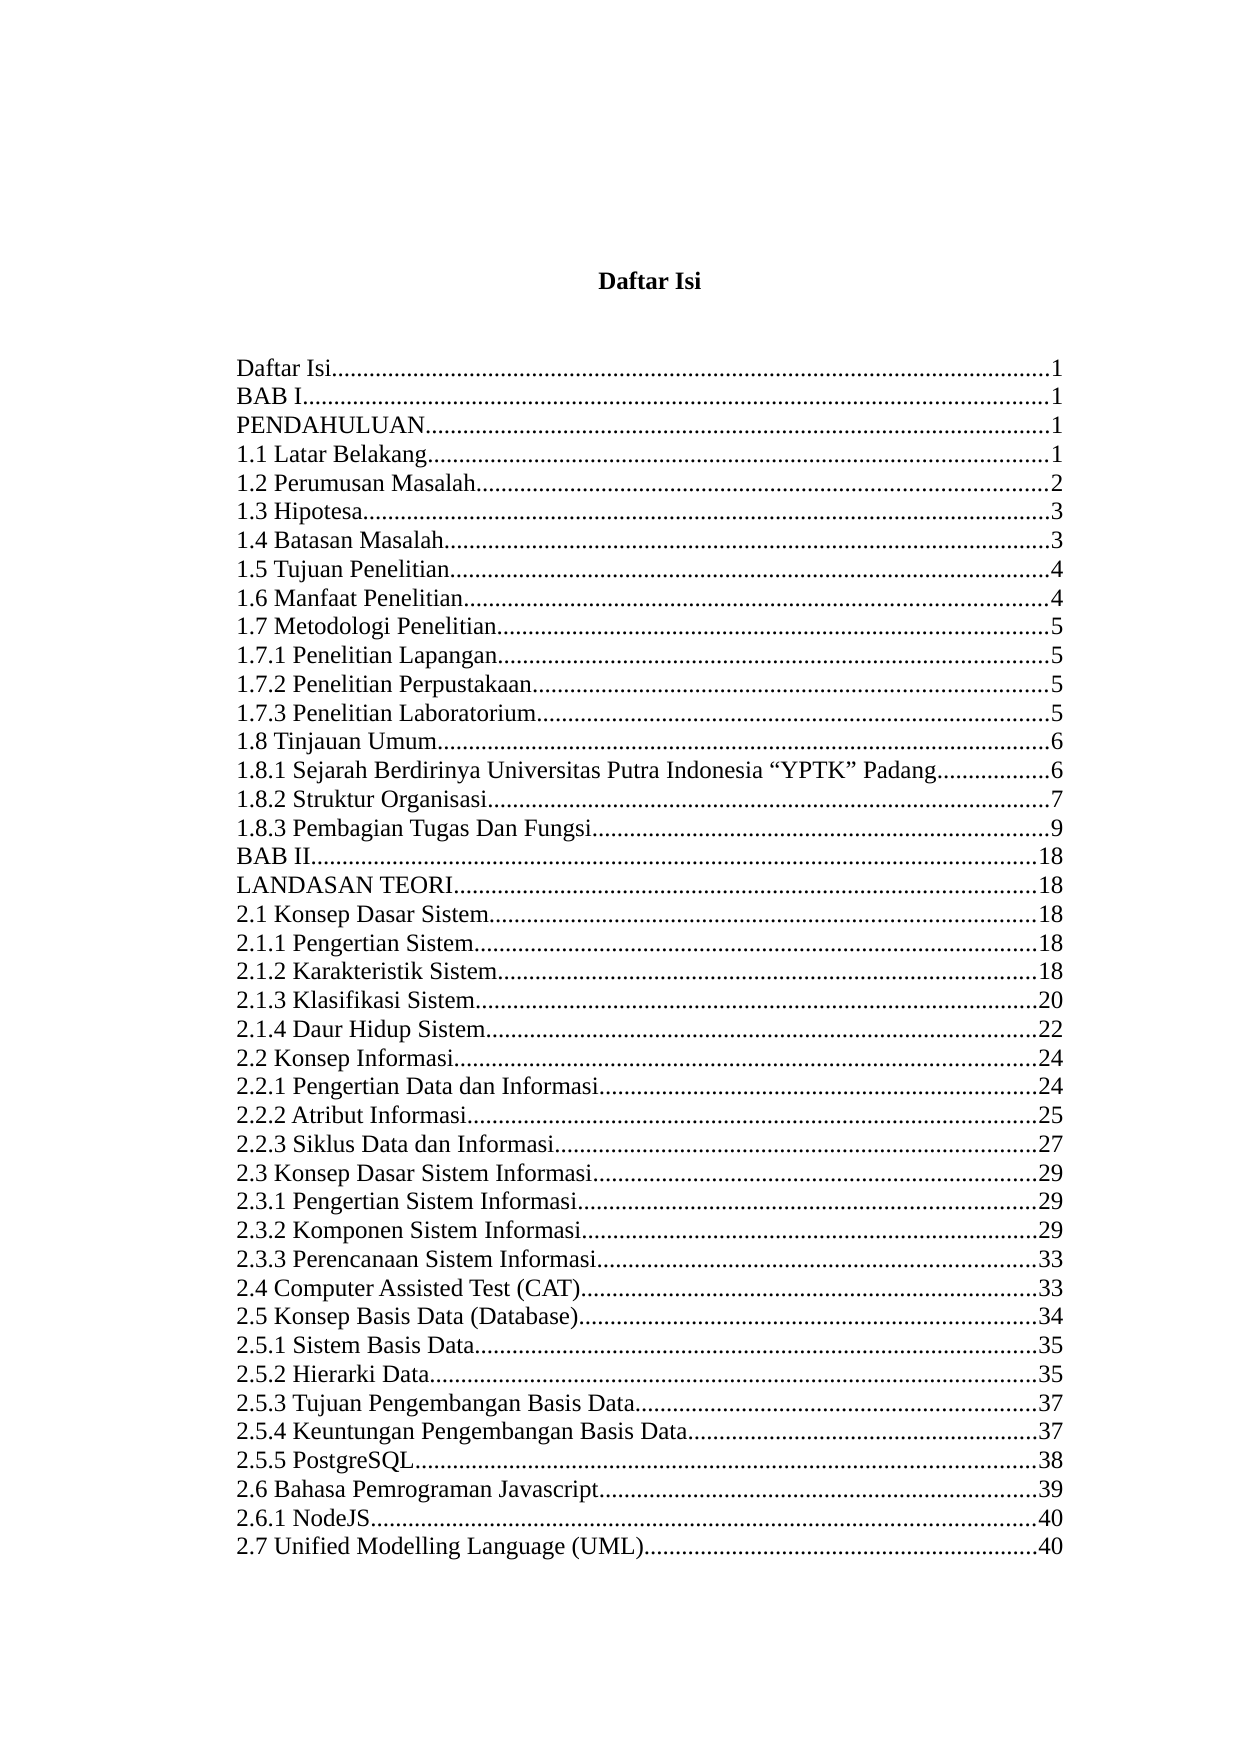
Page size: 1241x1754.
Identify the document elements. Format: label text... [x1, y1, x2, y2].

text 1.8 Tinjauan Umum 6 [236, 726, 1063, 755]
text 2.1.3 Klasifikasi Sistem 20 [236, 985, 1063, 1014]
text 2.5 Konsep Basis Data (Database) 34 [236, 1301, 1063, 1330]
text 1.7.1 Penelitian Lapangan 5 [236, 640, 1063, 669]
text 1.7.2 Penelitian Perpustakaan 5 [236, 669, 1063, 698]
text 2.5.1 Sistem Basis Data 35 [236, 1330, 1063, 1359]
text 1.1 Latar Belakang 1 [236, 439, 1063, 468]
text 1.8.3 Pembagian Tugas Dan Fungsi 9 [236, 813, 1063, 841]
text 2.5.2 Hierarki Data 35 [236, 1359, 1063, 1388]
text 2.7 Unified Modelling Language (UML) 40 [236, 1531, 1063, 1560]
text 2.3.3 Perencanaan Sistem Informasi 33 [236, 1244, 1063, 1273]
text 1.5 Tujuan Penelitian 4 [236, 554, 1063, 583]
subtitle Daftar Isi [236, 266, 1063, 294]
text 2.1 Konsep Dasar Sistem 18 [236, 899, 1063, 928]
text PENDAHULUAN 1 [236, 410, 1063, 439]
text Daftar Isi 1 [236, 353, 1063, 381]
text 2.2.1 Pengertian Data dan Informasi 24 [236, 1071, 1063, 1100]
text 2.2.2 Atribut Informasi 25 [236, 1100, 1063, 1129]
text 2.1.4 Daur Hidup Sistem 22 [236, 1014, 1063, 1043]
text 2.5.4 Keuntungan Pengembangan Basis Data 37 [236, 1416, 1063, 1445]
text 2.5.5 PostgreSQL 38 [236, 1445, 1063, 1474]
text 1.7 Metodologi Penelitian 5 [236, 611, 1063, 640]
text 1.2 Perumusan Masalah 2 [236, 468, 1063, 496]
text 2.1.2 Karakteristik Sistem 18 [236, 956, 1063, 985]
text 1.6 Manfaat Penelitian 4 [236, 583, 1063, 611]
text 2.5.3 Tujuan Pengembangan Basis Data 37 [236, 1388, 1063, 1416]
text 2.4 Computer Assisted Test (CAT) 33 [236, 1273, 1063, 1301]
text 2.6 Bahasa Pemrograman Javascript 39 [236, 1474, 1063, 1503]
text 1.3 Hipotesa 3 [236, 496, 1063, 525]
text 2.6.1 NodeJS 40 [236, 1503, 1063, 1531]
text LANDASAN TEORI 18 [236, 870, 1063, 899]
text 2.3.1 Pengertian Sistem Informasi 29 [236, 1186, 1063, 1215]
text 1.4 Batasan Masalah 3 [236, 525, 1063, 554]
text 1.8.2 Struktur Organisasi 7 [236, 784, 1063, 813]
text 1.7.3 Penelitian Laboratorium 5 [236, 698, 1063, 726]
text 1.8.1 Sejarah Berdirinya Universitas Putra Indonesia “YPTK” Padang 6 [236, 755, 1063, 784]
text 2.3 Konsep Dasar Sistem Informasi 29 [236, 1158, 1063, 1186]
text 2.1.1 Pengertian Sistem 18 [236, 928, 1063, 956]
text 2.2.3 Siklus Data dan Informasi 27 [236, 1129, 1063, 1158]
text 2.2 Konsep Informasi 24 [236, 1043, 1063, 1071]
text BAB II 18 [236, 841, 1063, 870]
text BAB I 1 [236, 381, 1063, 410]
text 2.3.2 Komponen Sistem Informasi 29 [236, 1215, 1063, 1244]
